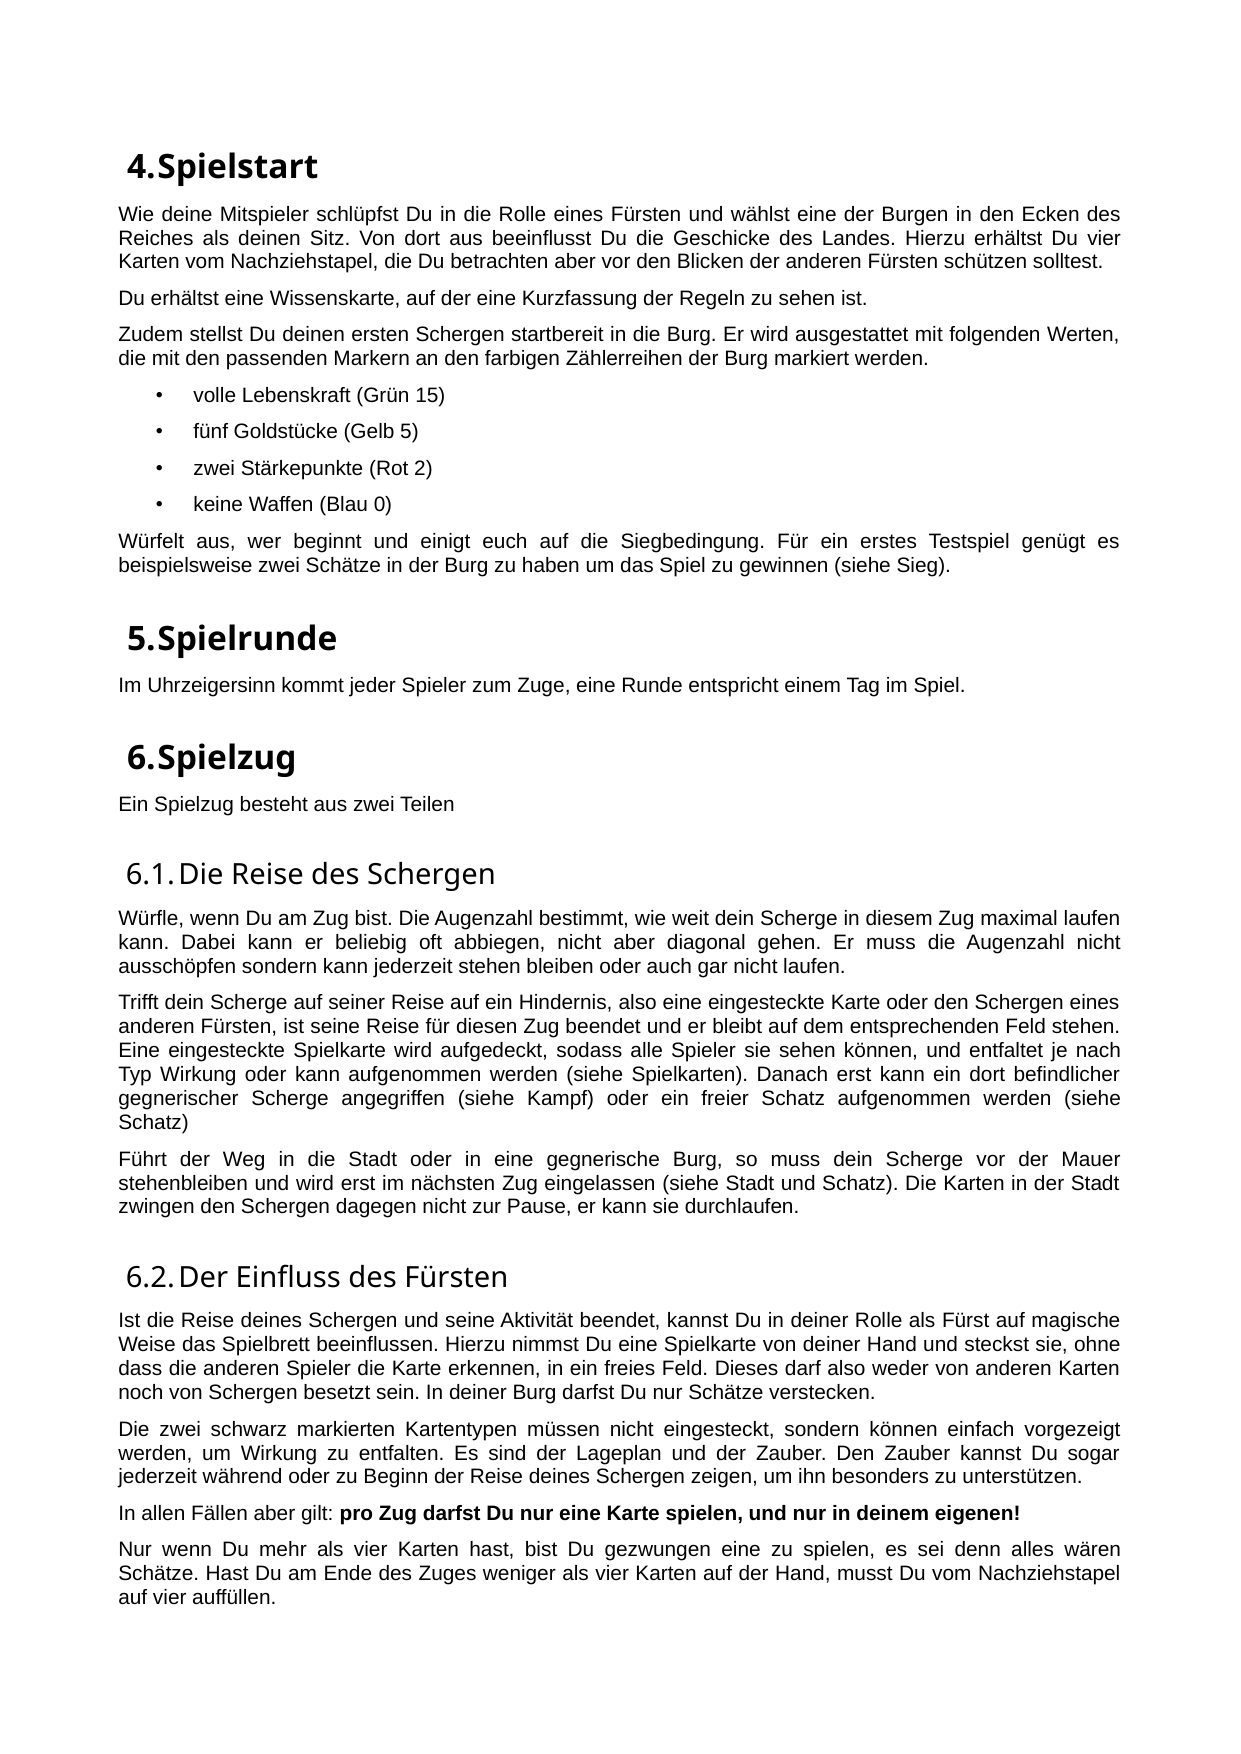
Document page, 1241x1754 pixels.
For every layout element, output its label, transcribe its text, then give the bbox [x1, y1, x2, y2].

subtitle Spielstart [118, 143, 1122, 189]
list volle Lebenskraft (Grün 15) [156, 383, 1122, 407]
text In allen Fällen aber gilt: pro Zug darfst Du nur eine Karte spielen, und nur in deinem eigenen! [118, 1501, 1122, 1525]
list zwei Stärkepunkte (Rot 2) [156, 456, 1122, 480]
text Ist die Reise deines Schergen und seine Aktivität beendet, kannst Du in deiner Rolle als Fürst auf magische Weise das Spielbrett beeinflussen. Hierzu nimmst Du eine Spielkarte von deiner Hand und steckst sie, ohne dass die anderen Spieler die Karte erkennen, in ein freies Feld. Dieses darf also weder von anderen Karten noch von Schergen besetzt sein. In deiner Burg darfst Du nur Schätze verstecken. [118, 1308, 1122, 1404]
subtitle Spielzug [118, 734, 1122, 780]
text Du erhältst eine Wissenskarte, auf der eine Kurzfassung der Regeln zu sehen ist. [118, 286, 1122, 310]
text Würfelt aus, wer beginnt und einigt euch auf die Siegbedingung. Für ein erstes Testspiel genügt es beispielsweise zwei Schätze in der Burg zu haben um das Spiel zu gewinnen (siehe Sieg). [118, 529, 1122, 577]
text Im Uhrzeigersinn kommt jeder Spieler zum Zuge, eine Runde entspricht einem Tag im Spiel. [118, 672, 1122, 696]
list keine Waffen (Blau 0) [156, 492, 1122, 516]
text Zudem stellst Du deinen ersten Schergen startbereit in die Burg. Er wird ausgestattet mit folgenden Werten, die mit den passenden Markern an den farbigen Zählerreihen der Burg markiert werden. [118, 322, 1122, 370]
list fünf Goldstücke (Gelb 5) [156, 419, 1122, 443]
text Ein Spielzug besteht aus zwei Teilen [118, 792, 1122, 816]
text Würfle, wenn Du am Zug bist. Die Augenzahl bestimmt, wie weit dein Scherge in diesem Zug maximal laufen kann. Dabei kann er beliebig oft abbiegen, nicht aber diagonal gehen. Er muss die Augenzahl nicht ausschöpfen sondern kann jederzeit stehen bleiben oder auch gar nicht laufen. [118, 906, 1122, 978]
subtitle Die Reise des Schergen [118, 854, 1122, 893]
text Nur wenn Du mehr als vier Karten hast, bist Du gezwungen eine zu spielen, es sei denn alles wären Schätze. Hast Du am Ende des Zuges weniger als vier Karten auf der Hand, musst Du vom Nachziehstapel auf vier auffüllen. [118, 1537, 1122, 1609]
text Führt der Weg in die Stadt oder in eine gegnerische Burg, so muss dein Scherge vor der Mauer stehenbleiben und wird erst im nächsten Zug eingelassen (siehe Stadt und Schatz). Die Karten in der Stadt zwingen den Schergen dagegen nicht zur Pause, er kann sie durchlaufen. [118, 1146, 1122, 1218]
text Die zwei schwarz markierten Kartentypen müssen nicht eingesteckt, sondern können einfach vorgezeigt werden, um Wirkung zu entfalten. Es sind der Lageplan und der Zauber. Den Zauber kannst Du sogar jederzeit während oder zu Beginn der Reise deines Schergen zeigen, um ihn besonders zu unterstützen. [118, 1416, 1122, 1488]
subtitle Der Einfluss des Fürsten [118, 1256, 1122, 1296]
text Trifft dein Scherge auf seiner Reise auf ein Hindernis, also eine eingesteckte Karte oder den Schergen eines anderen Fürsten, ist seine Reise für diesen Zug beendet und er bleibt auf dem entsprechenden Feld stehen. Eine eingesteckte Spielkarte wird aufgedeckt, sodass alle Spieler sie sehen können, und entfaltet je nach Typ Wirkung oder kann aufgenommen werden (siehe Spielkarten). Danach erst kann ein dort befindlicher gegnerischer Scherge angegriffen (siehe Kampf) oder ein freier Schatz aufgenommen werden (siehe Schatz) [118, 990, 1122, 1134]
subtitle Spielrunde [118, 614, 1122, 660]
text Wie deine Mitspieler schlüpfst Du in die Rolle eines Fürsten und wählst eine der Burgen in den Ecken des Reiches als deinen Sitz. Von dort aus beeinflusst Du die Geschicke des Landes. Hierzu erhältst Du vier Karten vom Nachziehstapel, die Du betrachten aber vor den Blicken der anderen Fürsten schützen solltest. [118, 201, 1122, 273]
